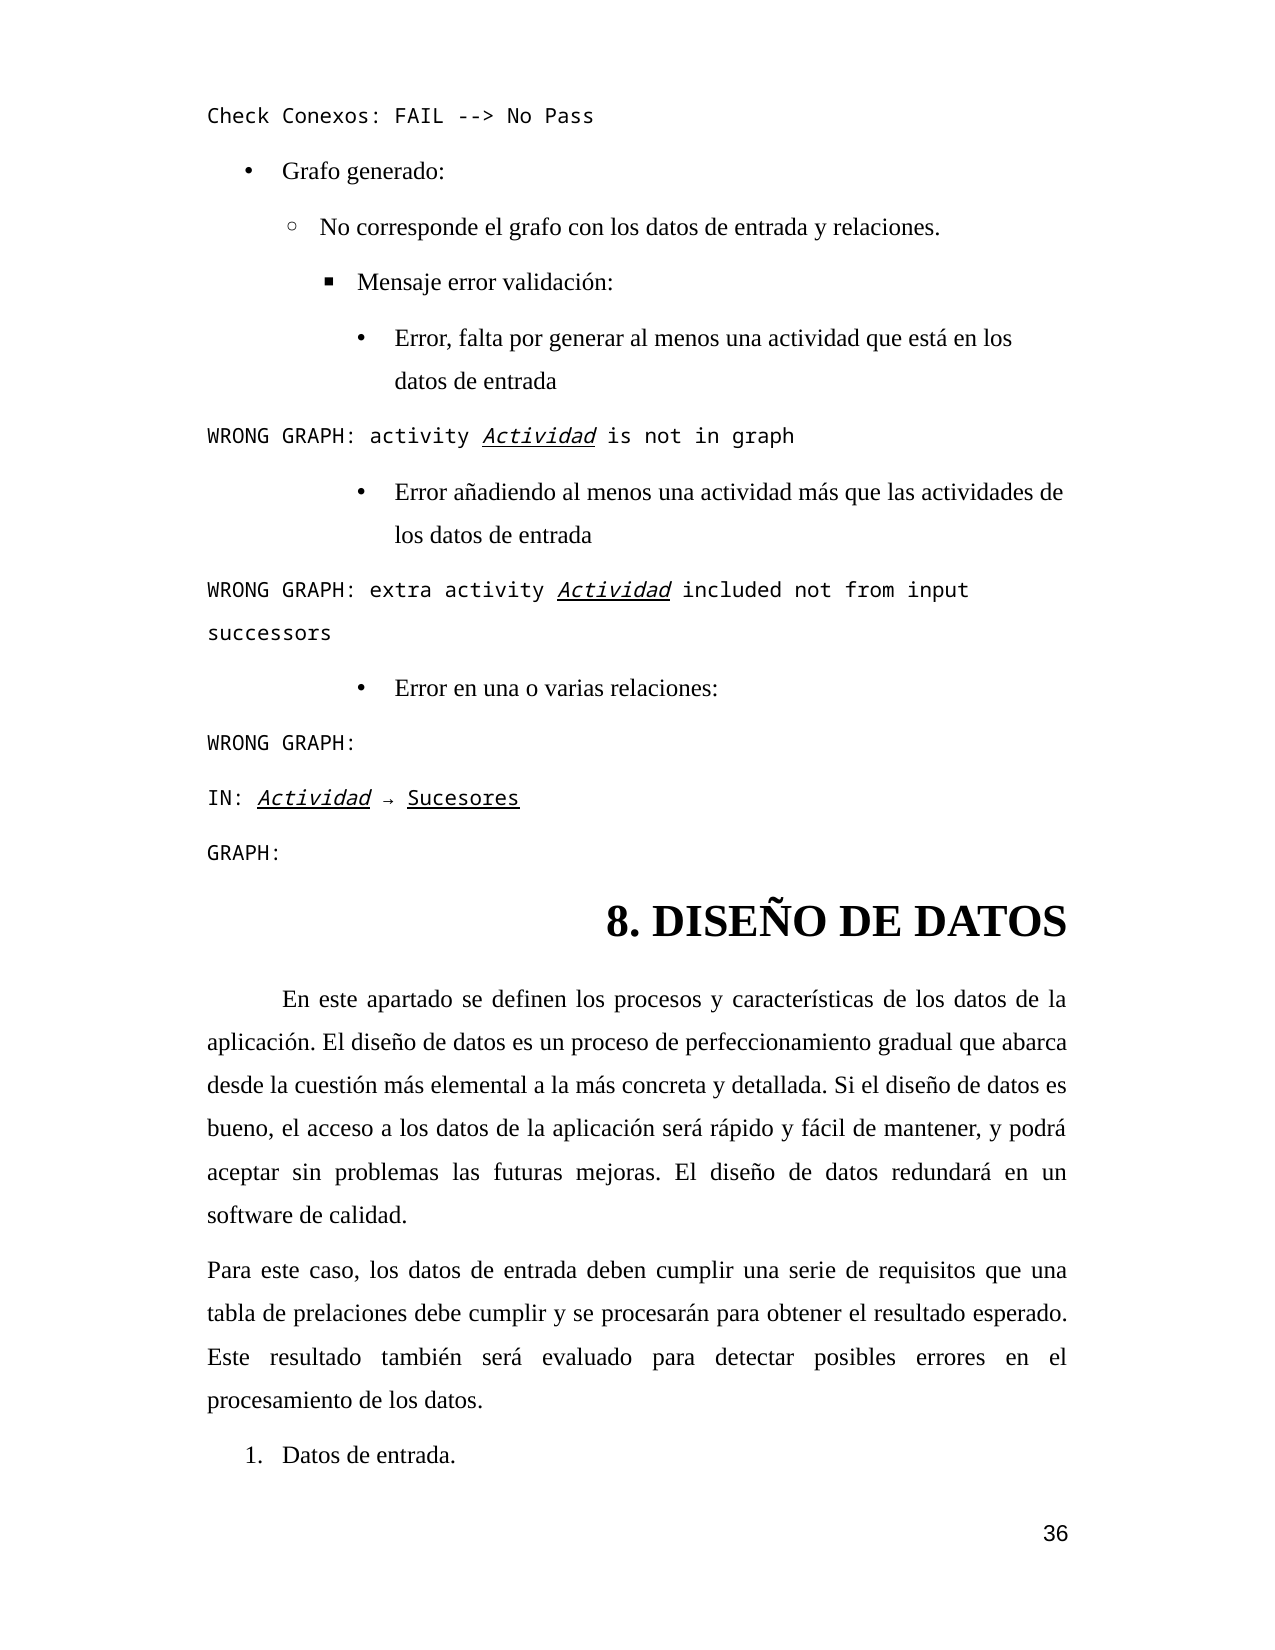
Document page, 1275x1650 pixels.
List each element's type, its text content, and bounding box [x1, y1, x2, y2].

list Error añadiendo al menos una actividad más que las actividades de los datos de entrada [357, 477, 1068, 548]
text 8. DISEÑO DE DATOS [207, 893, 1068, 946]
text WRONG GRAPH: activity Actividad is not in graph [207, 422, 1068, 450]
text GRAPH: [207, 838, 1068, 867]
text Check Conexos: FAIL --> No Pass [207, 101, 1068, 130]
text WRONG GRAPH: [207, 728, 1068, 757]
list Datos de entrada. [244, 1440, 1068, 1469]
text IN: Actividad → Sucesores [207, 783, 1068, 812]
list Mensaje error validación: [319, 267, 1068, 296]
list Grafo generado: [244, 156, 1068, 185]
list Error, falta por generar al menos una actividad que está en los datos de entrada [357, 323, 1068, 395]
list No corresponde el grafo con los datos de entrada y relaciones. [282, 212, 1068, 241]
text Para este caso, los datos de entrada deben cumplir una serie de requisitos que una tabla de prelaciones debe cumplir y se procesarán para obtener el resultado esperado. Este resultado también será evaluado para detectar posibles errores en el procesamiento de los datos. [207, 1255, 1068, 1413]
text En este apartado se definen los procesos y características de los datos de la aplicación. El diseño de datos es un proceso de perfeccionamiento gradual que abarca desde la cuestión más elemental a la más concreta y detallada. Si el diseño de datos es bueno, el acceso a los datos de la aplicación será rápido y fácil de mantener, y podrá aceptar sin problemas las futuras mejoras. El diseño de datos redundará en un software de calidad. [207, 984, 1068, 1228]
text WRONG GRAPH: extra activity Actividad included not from input successors [207, 575, 1068, 646]
list Error en una o varias relaciones: [357, 673, 1068, 702]
